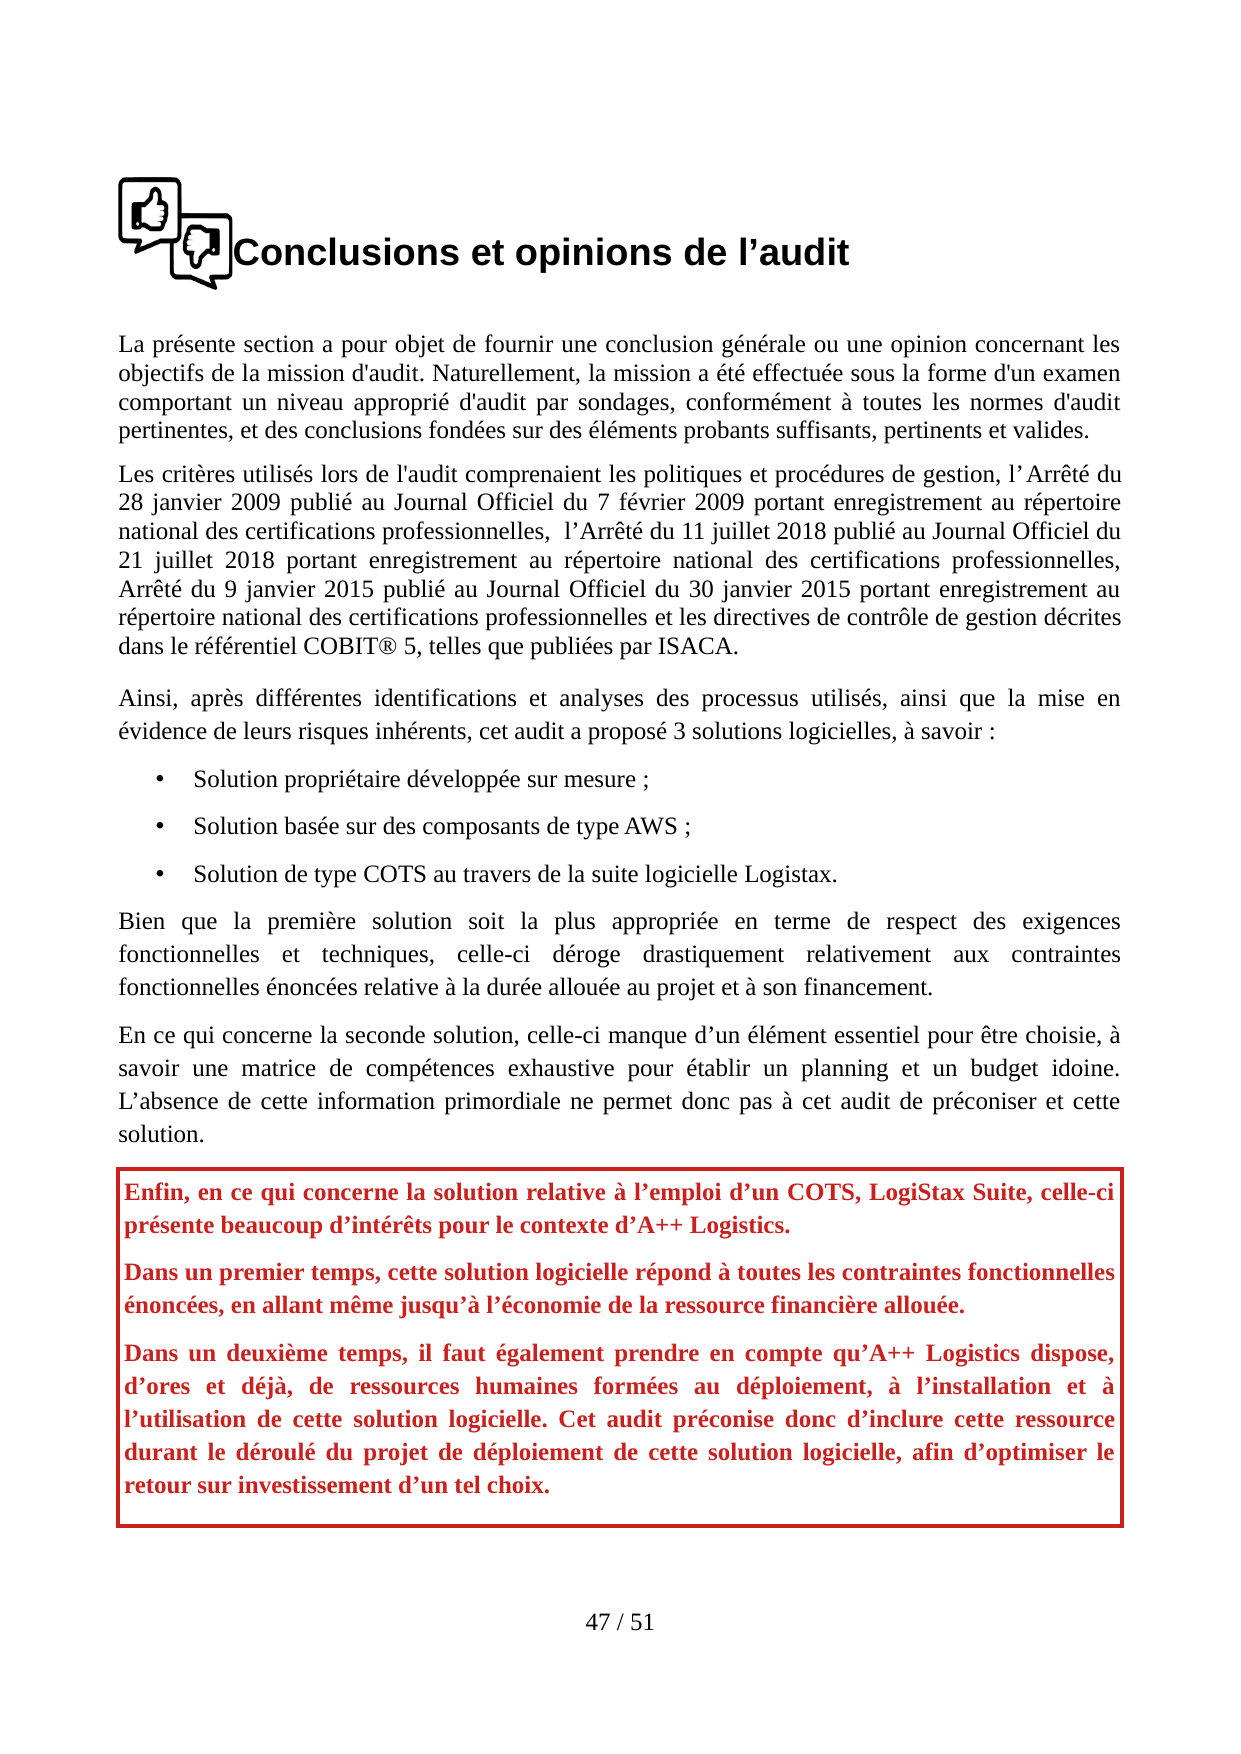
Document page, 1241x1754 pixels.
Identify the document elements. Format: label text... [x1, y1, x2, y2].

list Solution de type COTS au travers de la suite logicielle Logistax. [156, 859, 1122, 888]
list Solution basée sur des composants de type AWS ; [156, 811, 1122, 840]
picture [118, 177, 233, 290]
text En ce qui concerne la seconde solution, celle-ci manque d’un élément essentiel pour être choisie, à savoir une matrice de compétences exhaustive pour établir un planning et un budget idoine. L’absence de cette information primordiale ne permet donc pas à cet audit de préconiser et cette solution. [118, 1020, 1122, 1148]
text La présente section a pour objet de fournir une conclusion générale ou une opinion concernant les objectifs de la mission d'audit. Naturellement, la mission a été effectuée sous la forme d'un examen comportant un niveau approprié d'audit par sondages, conformément à toutes les normes d'audit pertinentes, et des conclusions fondées sur des éléments probants suffisants, pertinents et valides. [118, 329, 1122, 444]
text Ainsi, après différentes identifications et analyses des processus utilisés, ainsi que la mise en évidence de leurs risques inhérents, cet audit a proposé 3 solutions logicielles, à savoir : [118, 683, 1122, 745]
text Les critères utilisés lors de l'audit comprenaient les politiques et procédures de gestion, l’Arrêté du 28 janvier 2009 publié au Journal Officiel du 7 février 2009 portant enregistrement au répertoire national des certifications professionnelles, l’Arrêté du 11 juillet 2018 publié au Journal Officiel du 21 juillet 2018 portant enregistrement au répertoire national des certifications professionnelles, Arrêté du 9 janvier 2015 publié au Journal Officiel du 30 janvier 2015 portant enregistrement au répertoire national des certifications professionnelles et les directives de contrôle de gestion décrites dans le référentiel COBIT® 5, telles que publiées par ISACA. [118, 459, 1122, 660]
table_header Enfin, en ce qui concerne la solution relative à l’emploi d’un COTS, LogiStax Suite, celle-ci présente beaucoup d’intérêts pour le contexte d’A++ Logistics. Dans un premier temps, cette solution logicielle répond à toutes les contraintes fonctionnelles énoncées, en allant même jusqu’à l’économie de la ressource financière allouée. Dans un deuxième temps, il faut également prendre en compte qu’A++ Logistics dispose, d’ores et déjà, de ressources humaines formées au déploiement, à l’installation et à l’utilisation de cette solution logicielle. Cet audit préconise donc d’inclure cette ressource durant le déroulé du projet de déploiement de cette solution logicielle, afin d’optimiser le retour sur investissement d’un tel choix. [120, 1171, 1120, 1523]
list Solution propriétaire développée sur mesure ; [156, 764, 1122, 792]
subtitle Conclusions et opinions de l’audit [233, 230, 1122, 274]
text Bien que la première solution soit la plus appropriée en terme de respect des exigences fonctionnelles et techniques, celle-ci déroge drastiquement relativement aux contraintes fonctionnelles énoncées relative à la durée allouée au projet et à son financement. [118, 906, 1122, 1001]
